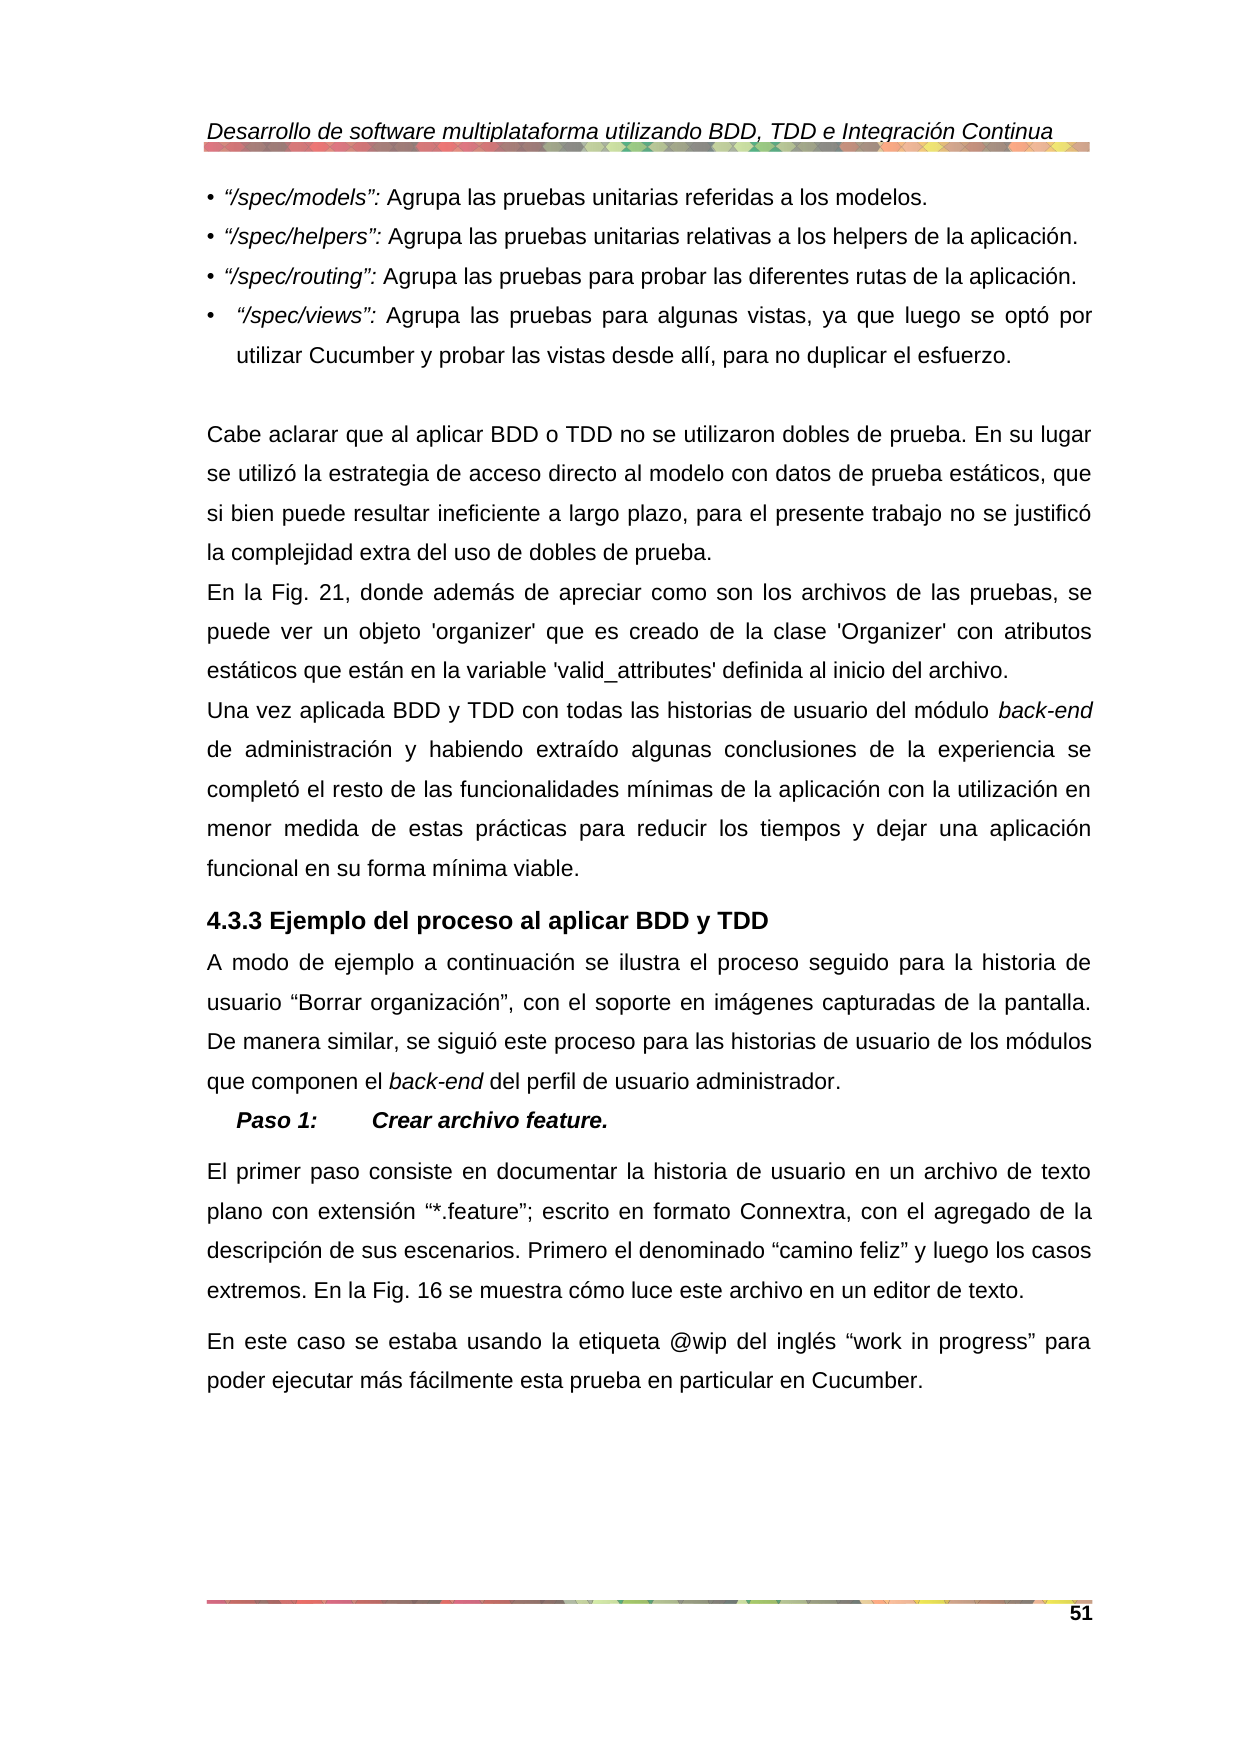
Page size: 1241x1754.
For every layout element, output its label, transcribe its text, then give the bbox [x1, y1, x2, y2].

text Una vez aplicada BDD y TDD con todas las historias de usuario del módulo back-end de administración y habiendo extraído algunas conclusiones de la experiencia se completó el resto de las funcionalidades mínimas de la aplicación con la utilización en menor medida de estas prácticas para reducir los tiempos y dejar una aplicación funcional en su forma mínima viable. [207, 697, 1093, 881]
table_header [207, 1407, 1093, 1418]
list “/spec/helpers”: Agrupa las pruebas unitarias relativas a los helpers de la aplicación. [207, 223, 1093, 249]
list En este caso se estaba usando la etiqueta @wip del inglés “work in progress” para poder ejecutar más fácilmente esta prueba en particular en Cucumber. [207, 1328, 1093, 1394]
list El primer paso consiste en documentar la historia de usuario en un archivo de texto plano con extensión “*.feature”; escrito en formato Connextra, con el agregado de la descripción de sus escenarios. Primero el denominado “camino feliz” y luego los casos extremos. En la Fig. 16 se muestra cómo luce este archivo en un editor de texto. [207, 1158, 1093, 1303]
text Cabe aclarar que al aplicar BDD o TDD no se utilizaron dobles de prueba. En su lugar se utilizó la estrategia de acceso directo al modelo con datos de prueba estáticos, que si bien puede resultar ineficiente a largo plazo, para el presente trabajo no se justificó la complejidad extra del uso de dobles de prueba. [207, 421, 1093, 565]
text A modo de ejemplo a continuación se ilustra el proceso seguido para la historia de usuario “Borrar organización”, con el soporte en imágenes capturadas de la pantalla. De manera similar, se siguió este proceso para las historias de usuario de los módulos que componen el back-end del perfil de usuario administrador. [207, 949, 1093, 1094]
text 4.3.3 Ejemplo del proceso al aplicar BDD y TDD [207, 906, 1093, 935]
list “/spec/routing”: Agrupa las pruebas para probar las diferentes rutas de la aplicación. [207, 263, 1093, 289]
text [206, 1600, 1093, 1604]
text En la Fig. 21, donde además de apreciar como son los archivos de las pruebas, se puede ver un objeto 'organizer' que es creado de la clase 'Organizer' con atributos estáticos que están en la variable 'valid_attributes' definida al inicio del archivo. [207, 578, 1093, 684]
list “/spec/models”: Agrupa las pruebas unitarias referidas a los modelos. [207, 184, 1093, 210]
text [203, 142, 1090, 152]
list Crear archivo feature. [236, 1107, 1093, 1133]
list “/spec/views”: Agrupa las pruebas para algunas vistas, ya que luego se optó por utilizar Cucumber y probar las vistas desde allí, para no duplicar el esfuerzo. [207, 302, 1093, 368]
